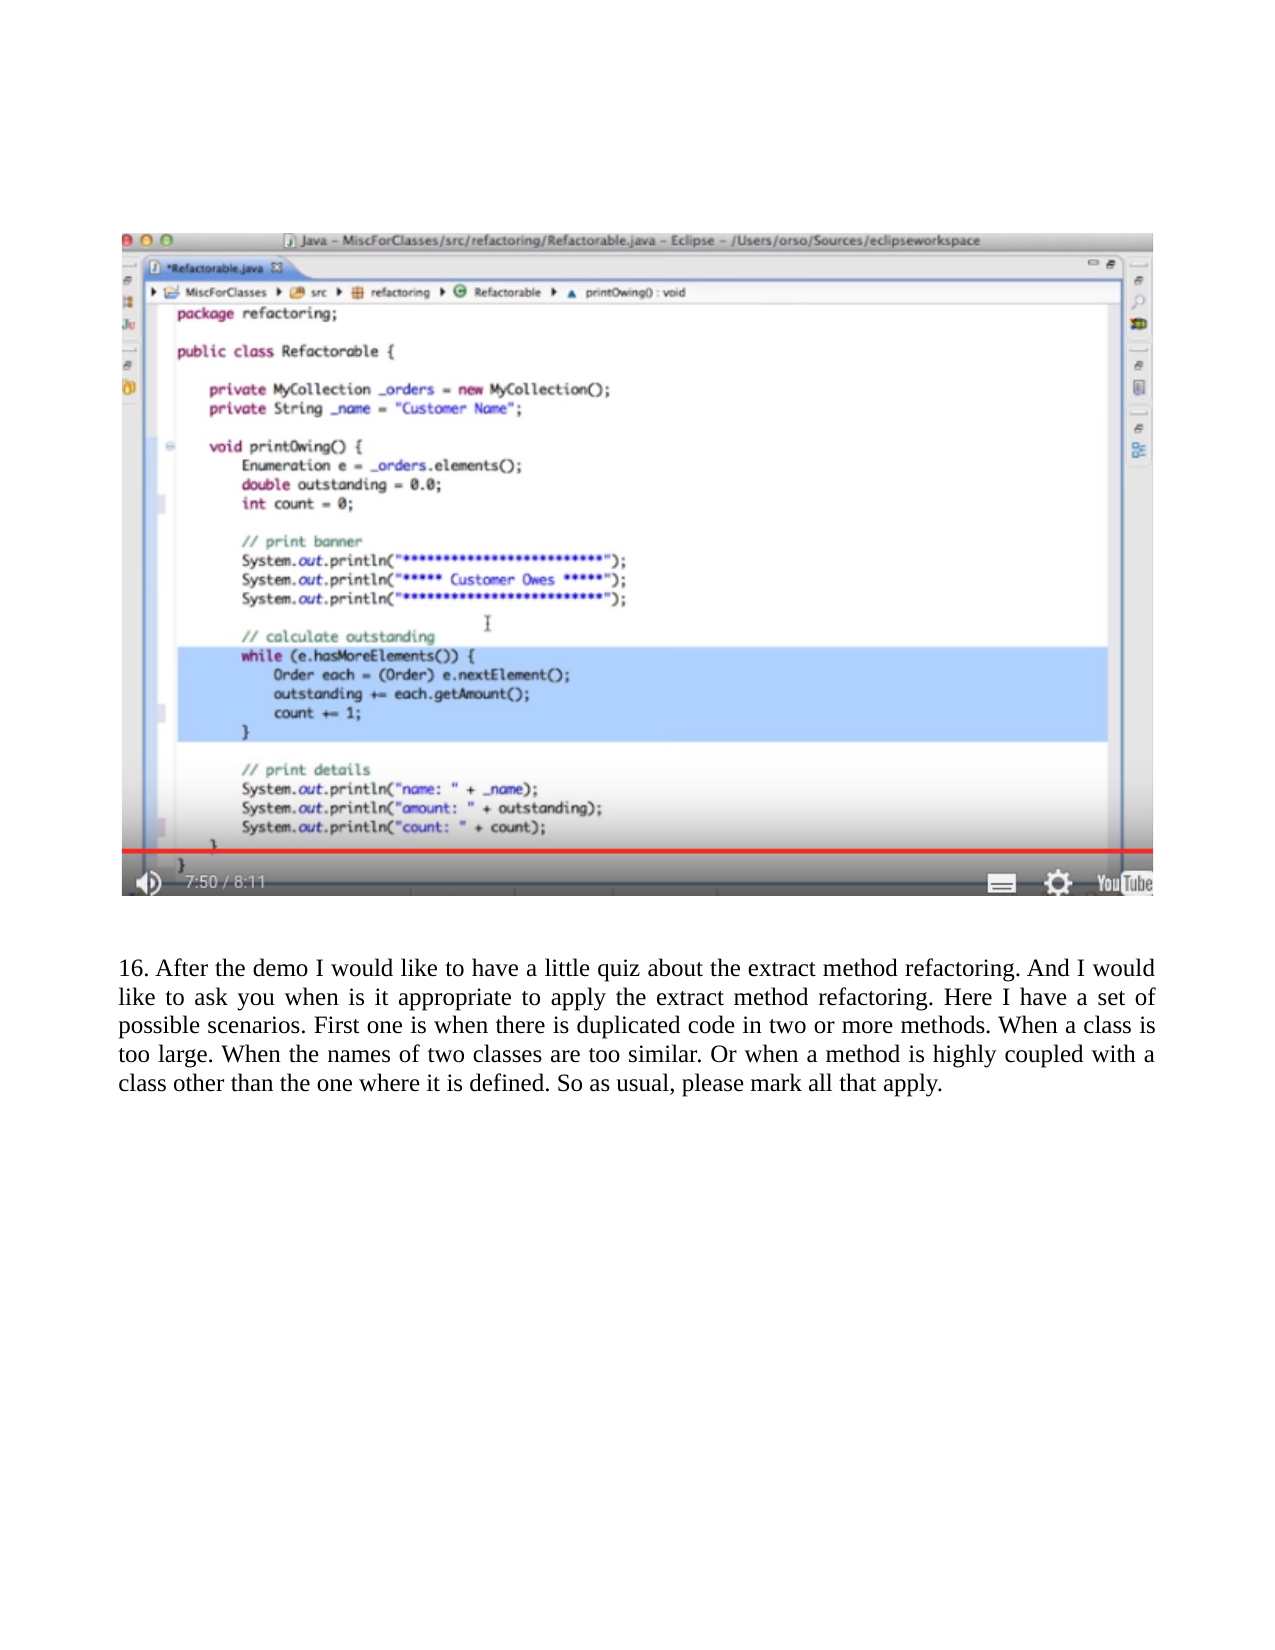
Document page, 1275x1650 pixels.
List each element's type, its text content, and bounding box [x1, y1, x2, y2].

text 16. After the demo I would like to have a little quiz about the extract method refactoring. And I would like to ask you when is it appropriate to apply the extract method refactoring. Here I have a set of possible scenarios. First one is when there is duplicated code in two or more methods. When a class is too large. When the names of two classes are too similar. Or when a method is highly coupled with a class other than the one where it is defined. So as usual, please mark all that apply. [118, 953, 1157, 1097]
picture [121, 233, 1154, 896]
